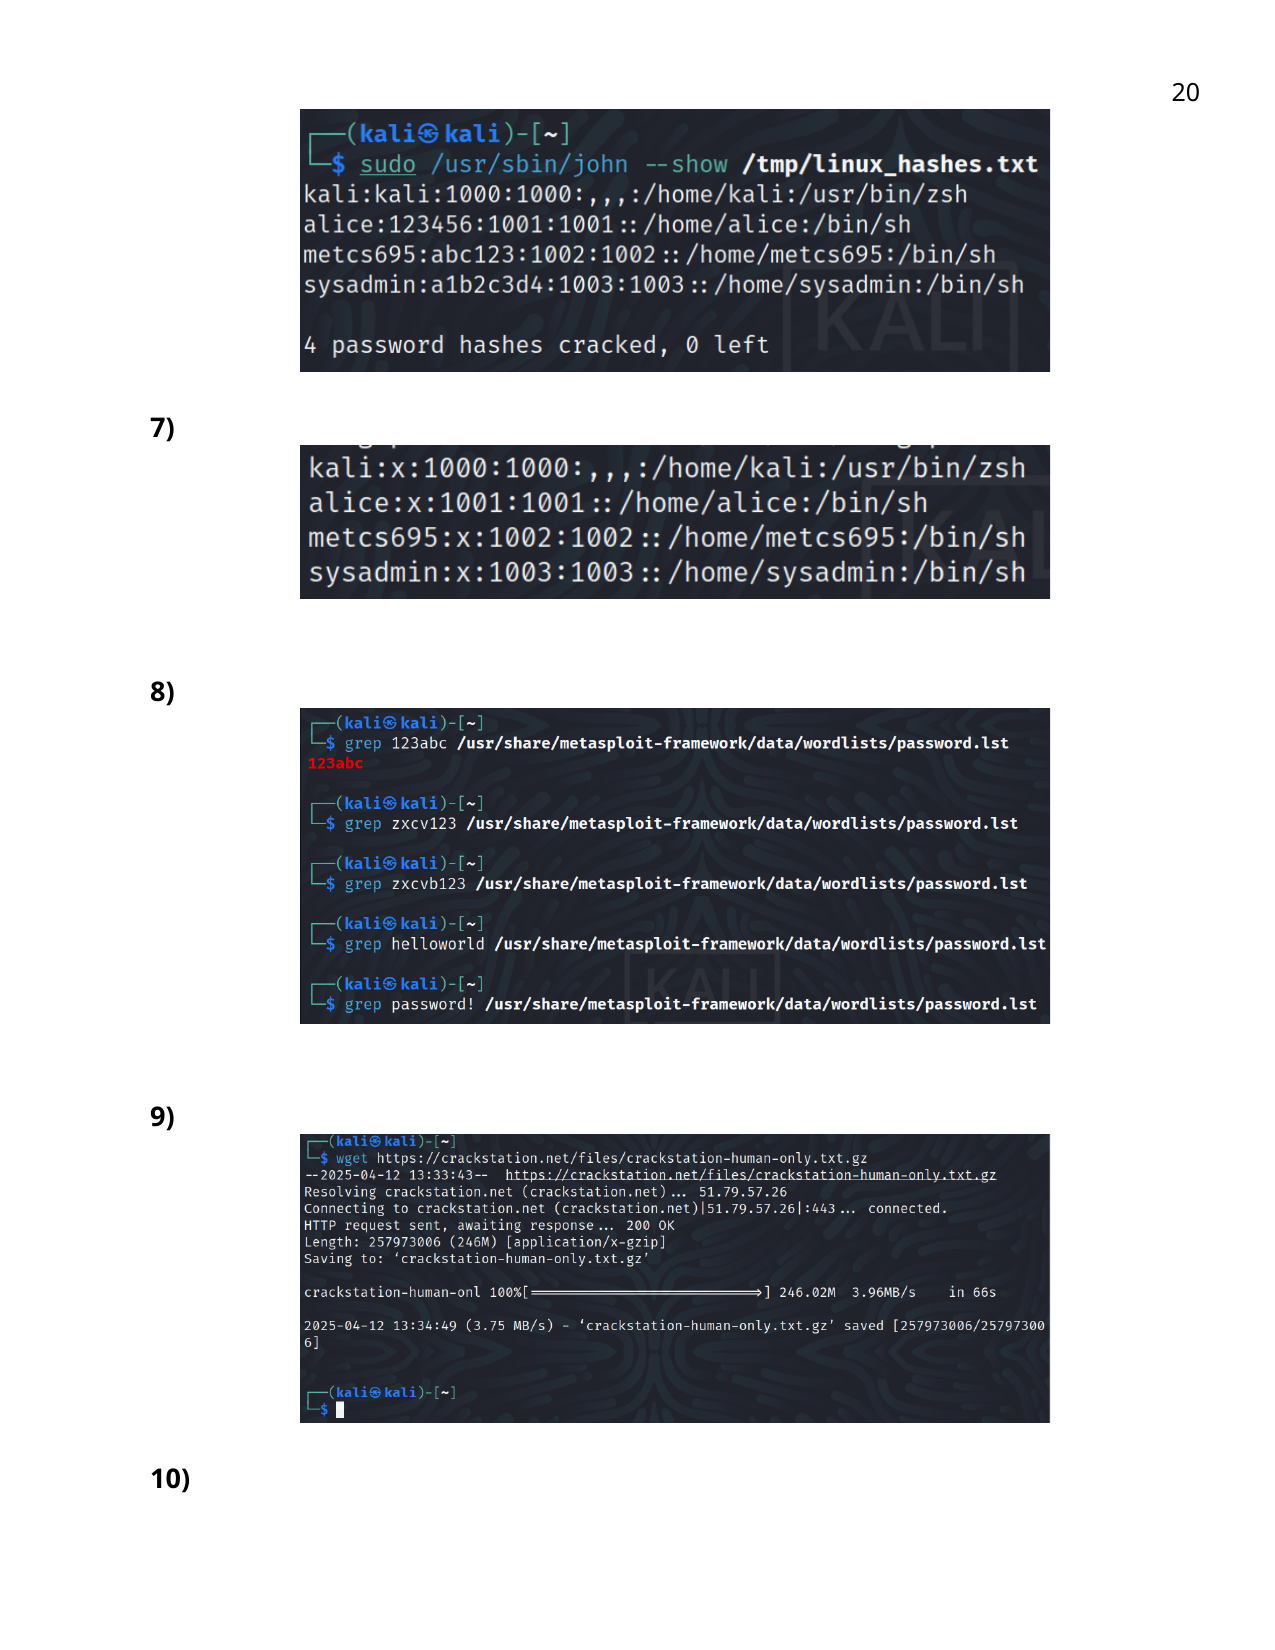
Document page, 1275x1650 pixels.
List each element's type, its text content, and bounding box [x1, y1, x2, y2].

text 10) [150, 1459, 1200, 1496]
picture [300, 445, 1050, 599]
text 7) [150, 408, 1200, 445]
picture [300, 1134, 1050, 1423]
text 9) [150, 1098, 1200, 1134]
picture [300, 109, 1050, 372]
picture [300, 708, 1050, 1024]
text 8) [150, 672, 1200, 709]
